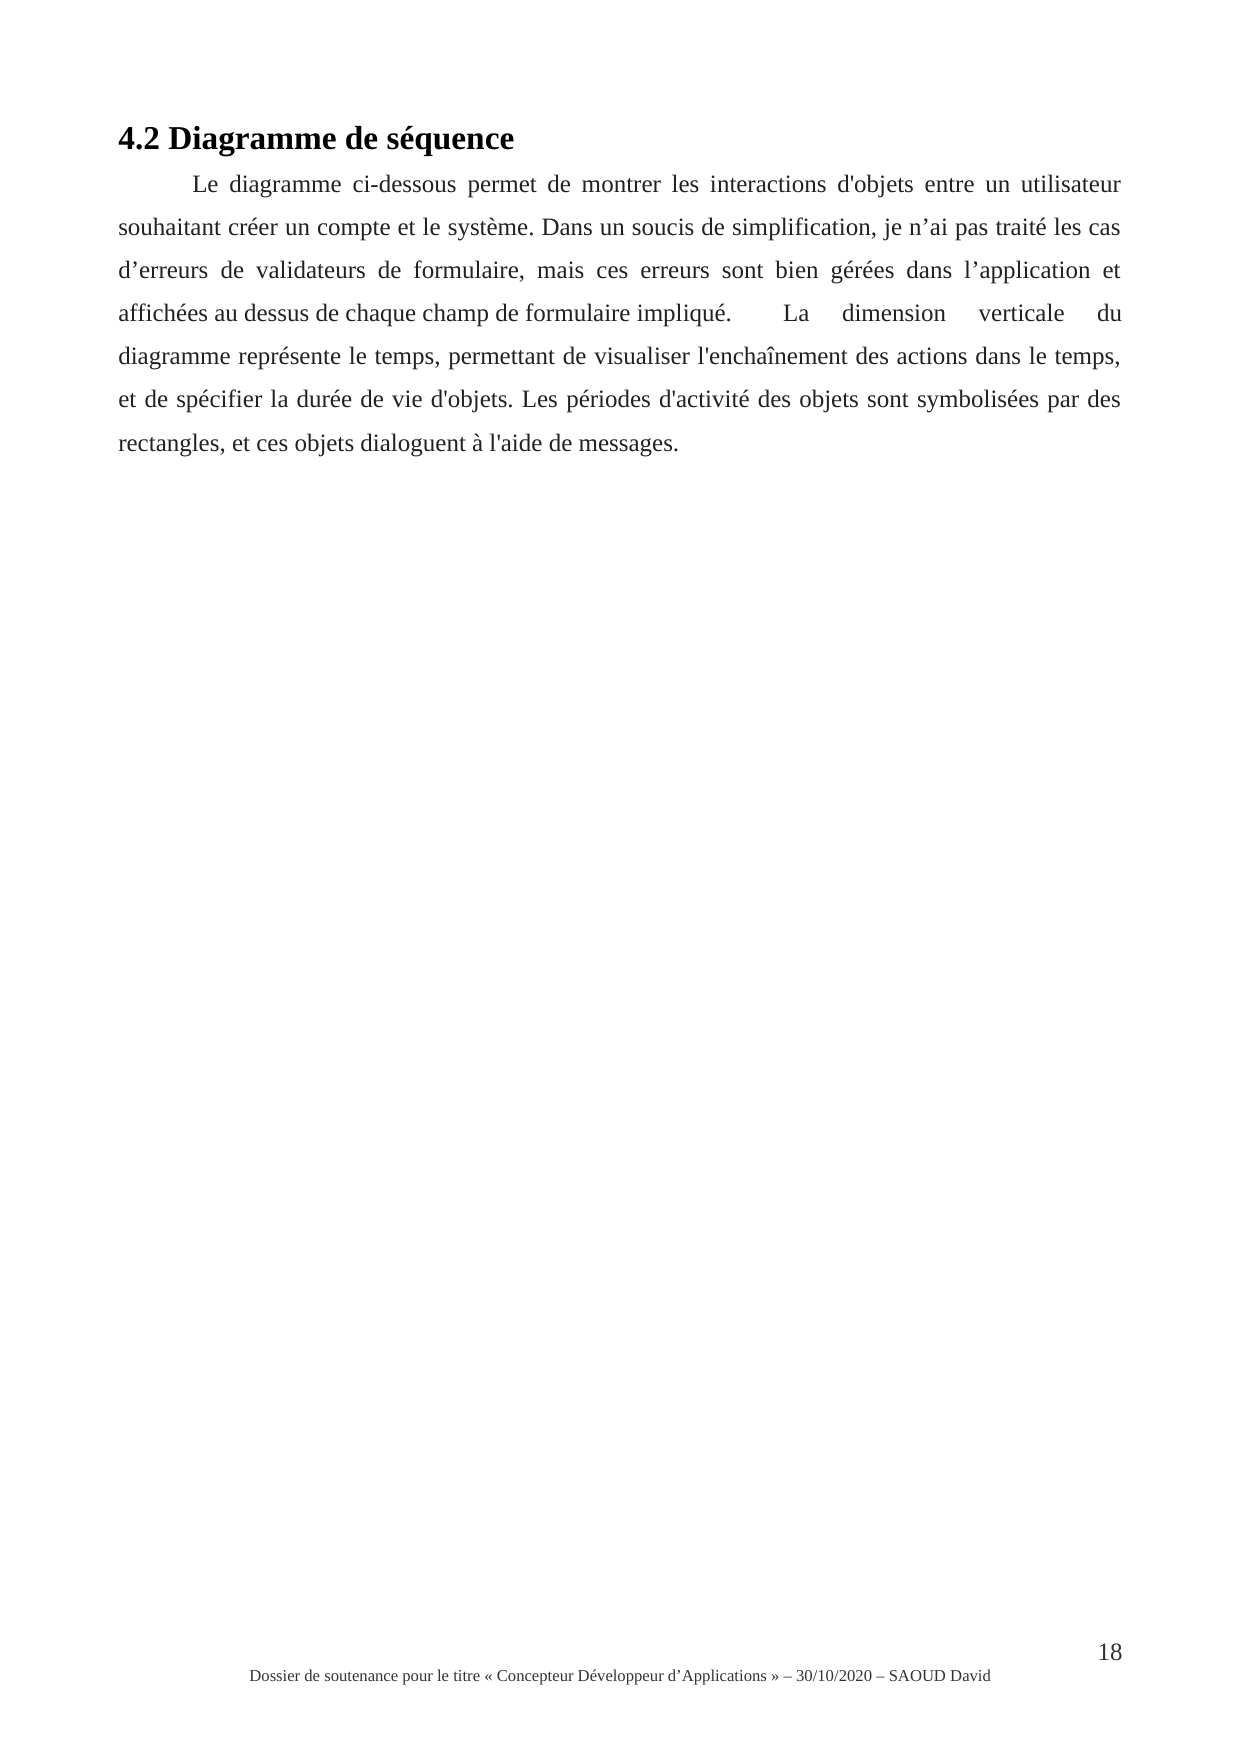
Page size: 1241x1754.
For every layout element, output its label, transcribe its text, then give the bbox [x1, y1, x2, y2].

subtitle 4.2 Diagramme de séquence [118, 118, 1122, 156]
text Le diagramme ci-dessous permet de montrer les interactions d'objets entre un utilisateur souhaitant créer un compte et le système. Dans un soucis de simplification, je n’ai pas traité les cas d’erreurs de validateurs de formulaire, mais ces erreurs sont bien gérées dans l’application et affichées au dessus de chaque champ de formulaire impliqué. La dimension verticale du diagramme représente le temps, permettant de visualiser l'enchaînement des actions dans le temps, et de spécifier la durée de vie d'objets. Les périodes d'activité des objets sont symbolisées par des rectangles, et ces objets dialoguent à l'aide de messages. [118, 169, 1122, 456]
